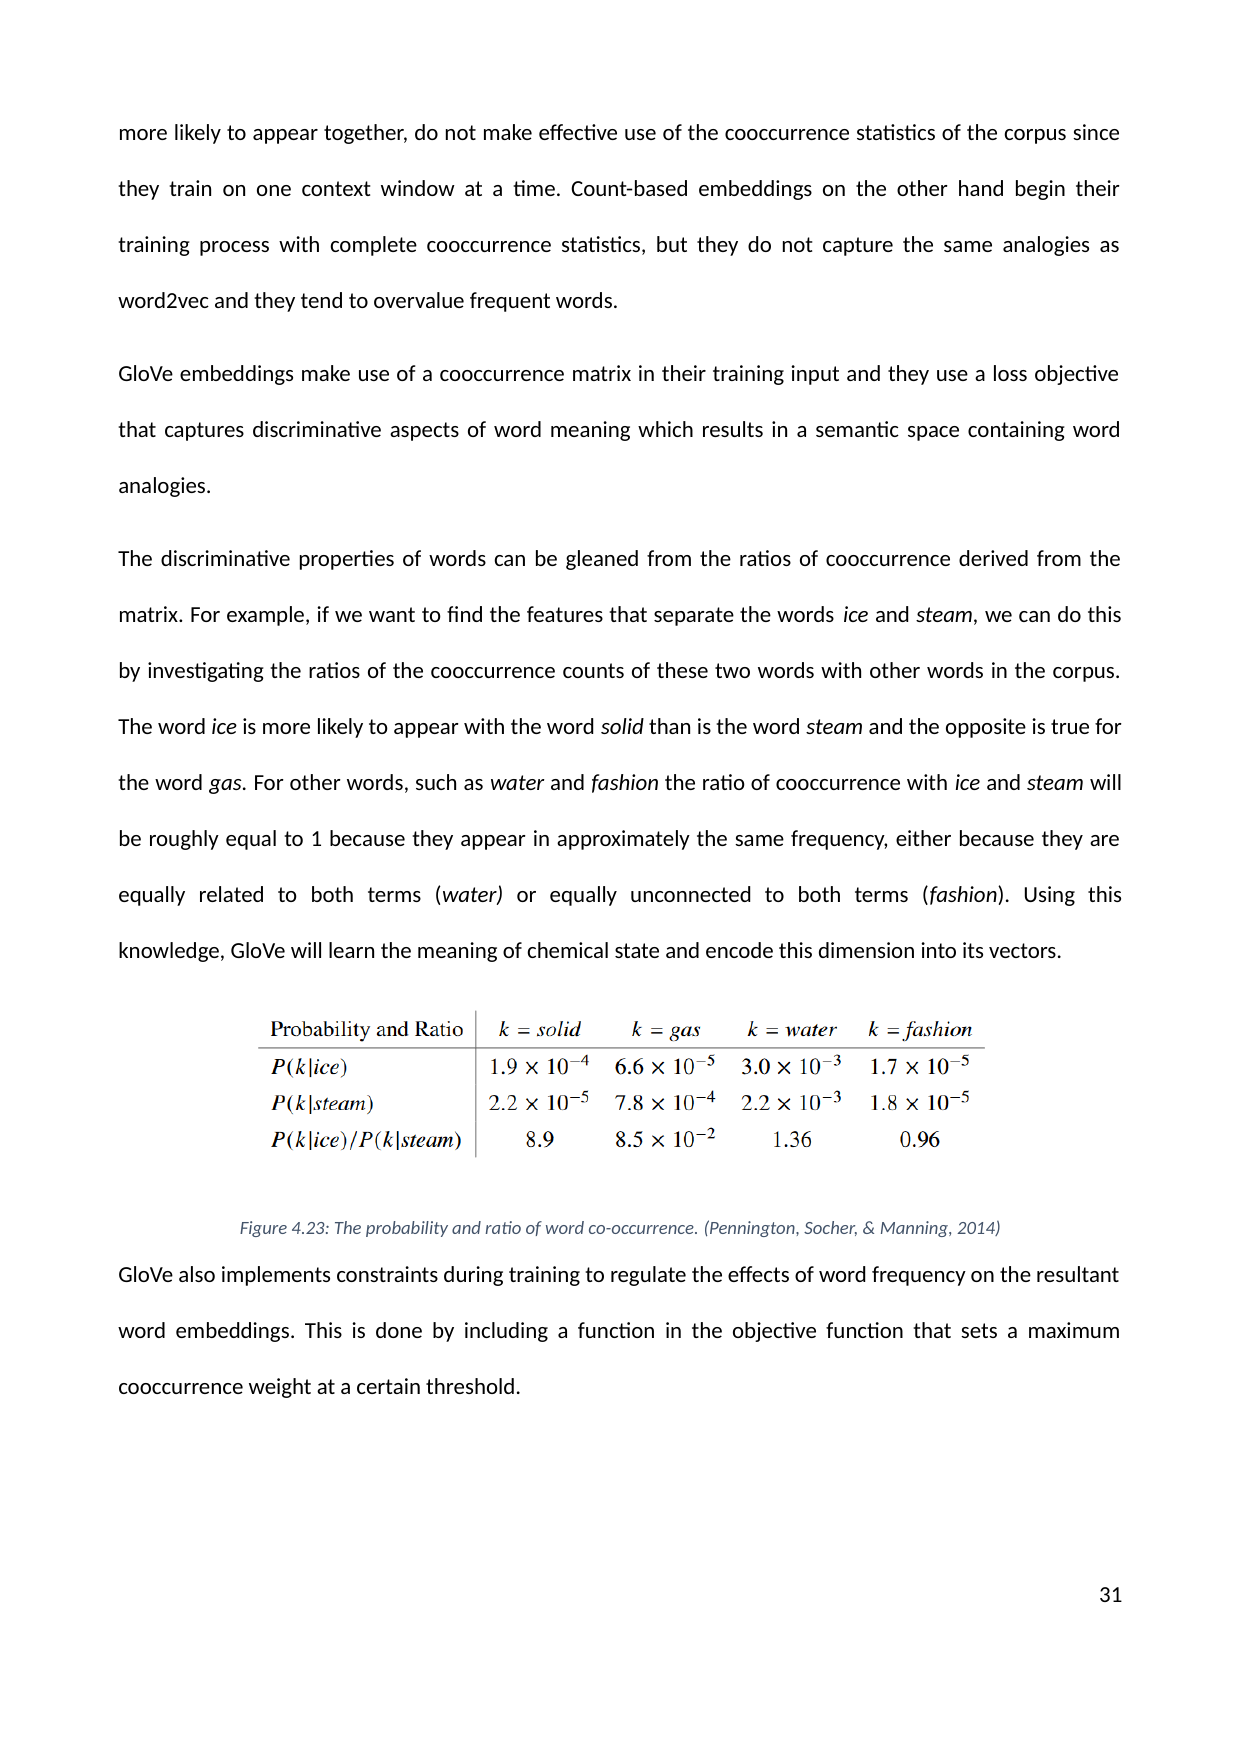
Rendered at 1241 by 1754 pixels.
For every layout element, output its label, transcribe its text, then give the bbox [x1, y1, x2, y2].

text Figure 4.23: The probability and ratio of word co-occurrence. [ CITATION pennington2014glove \l 3084 ] [118, 1216, 1122, 1239]
text more likely to appear together, do not make effective use of the cooccurrence statistics of the corpus since they train on one context window at a time. Count-based embeddings on the other hand begin their training process with complete cooccurrence statistics, but they do not capture the same analogies as word2vec and they tend to overvalue frequent words. [118, 118, 1122, 314]
text GloVe also implements constraints during training to regulate the effects of word frequency on the resultant word embeddings. This is done by including a function in the objective function that sets a maximum cooccurrence weight at a certain threshold. [118, 1260, 1122, 1400]
picture [240, 1008, 1001, 1170]
text GloVe embeddings make use of a cooccurrence matrix in their training input and they use a loss objective that captures discriminative aspects of word meaning which results in a semantic space containing word analogies. [118, 359, 1122, 499]
text The discriminative properties of words can be gleaned from the ratios of cooccurrence derived from the matrix. For example, if we want to find the features that separate the words ice and steam, we can do this by investigating the ratios of the cooccurrence counts of these two words with other words in the corpus. The word ice is more likely to appear with the word solid than is the word steam and the opposite is true for the word gas. For other words, such as water and fashion the ratio of cooccurrence with ice and steam will be roughly equal to 1 because they appear in approximately the same frequency, either because they are equally related to both terms (water) or equally unconnected to both terms (fashion). Using this knowledge, GloVe will learn the meaning of chemical state and encode this dimension into its vectors. [118, 544, 1122, 964]
